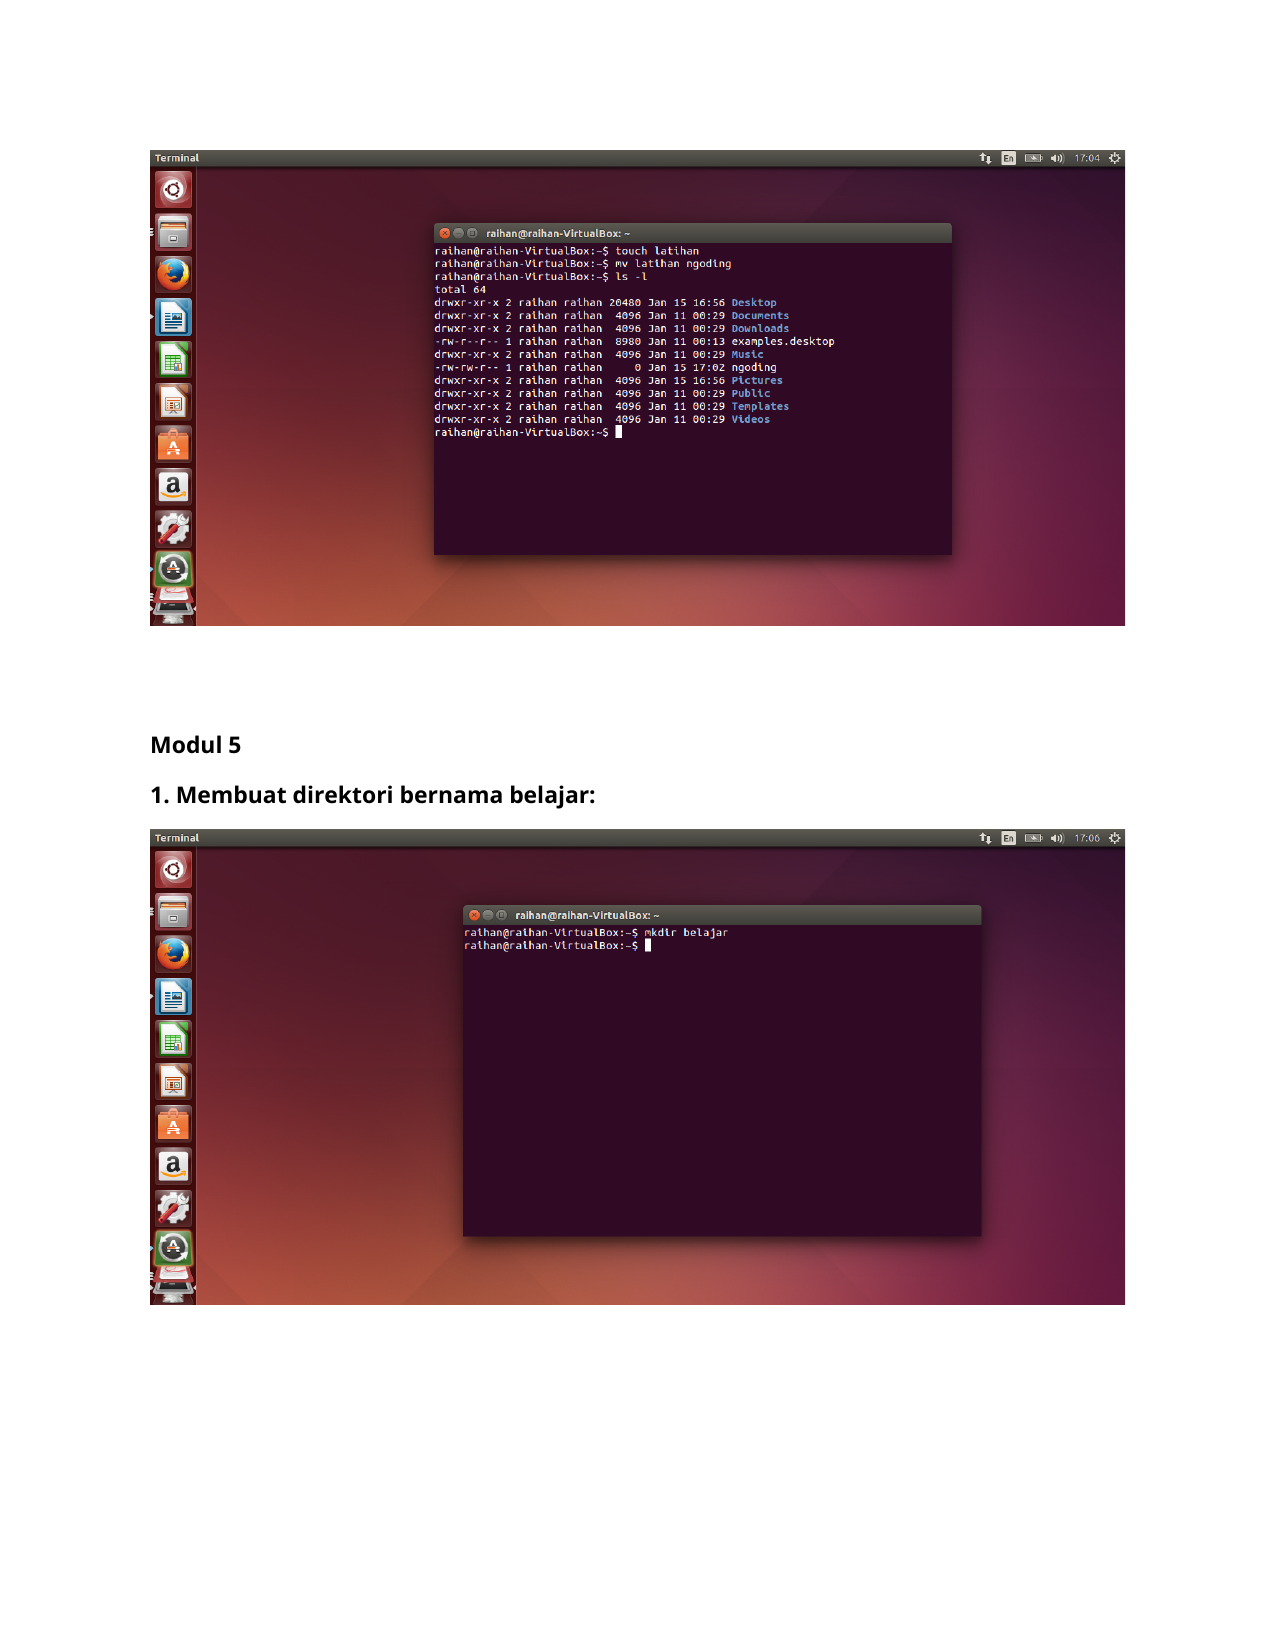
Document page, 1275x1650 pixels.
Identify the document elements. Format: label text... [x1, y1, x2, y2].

picture [150, 829, 1125, 1305]
picture [150, 150, 1125, 626]
text 1. Membuat direktori bernama belajar: [150, 779, 1125, 810]
text Modul 5 [150, 729, 1125, 760]
